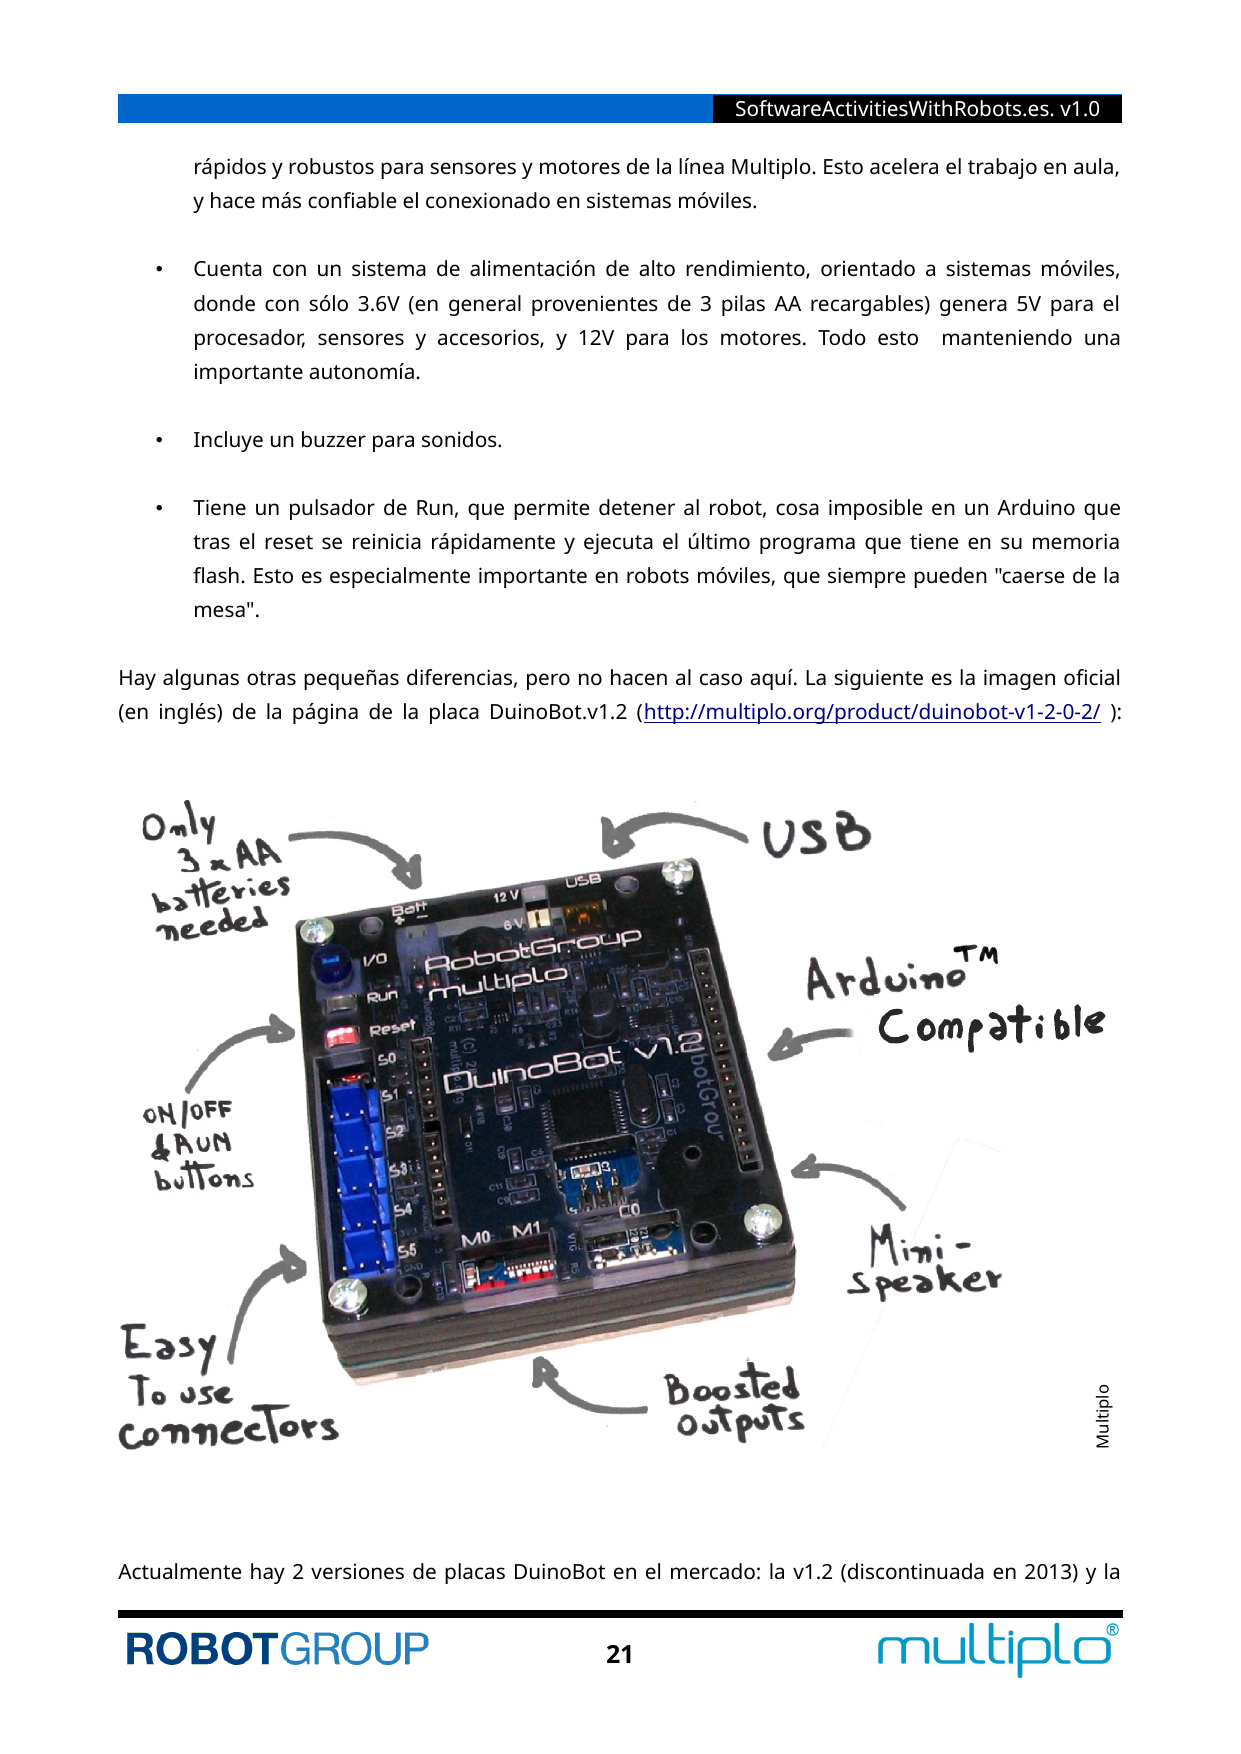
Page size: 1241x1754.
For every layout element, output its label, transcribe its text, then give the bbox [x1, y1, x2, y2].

picture [118, 1622, 434, 1673]
list Tiene un pulsador de Run, que permite detener al robot, cosa imposible en un Arduino que tras el reset se reinicia rápidamente y ejecuta el último programa que tiene en su memoria flash. Esto es especialmente importante en robots móviles, que siempre pueden "caerse de la mesa". [156, 493, 1122, 624]
list Cuenta con un sistema de alimentación de alto rendimiento, orientado a sistemas móviles, donde con sólo 3.6V (en general provenientes de 3 pilas AA recargables) genera 5V para el procesador, sensores y accesorios, y 12V para los motores. Todo esto manteniendo una importante autonomía. [156, 254, 1122, 385]
list Incluye un buzzer para sonidos. [156, 425, 1122, 453]
list rápidos y robustos para sensores y motores de la línea Multiplo. Esto acelera el trabajo en aula, y hace más confiable el conexionado en sistemas móviles. [156, 152, 1122, 215]
text Actualmente hay 2 versiones de placas DuinoBot en el mercado: la v1.2 (discontinuada en 2013) y la [118, 1557, 1122, 1586]
text Hay algunas otras pequeñas diferencias, pero no hacen al caso aquí. La siguiente es la imagen oficial (en inglés) de la página de la placa DuinoBot.v1.2 (http://multiplo.org/product/duinobot-v1-2-0-2/ ): [118, 663, 1122, 760]
picture [118, 799, 1123, 1450]
picture [877, 1622, 1123, 1679]
